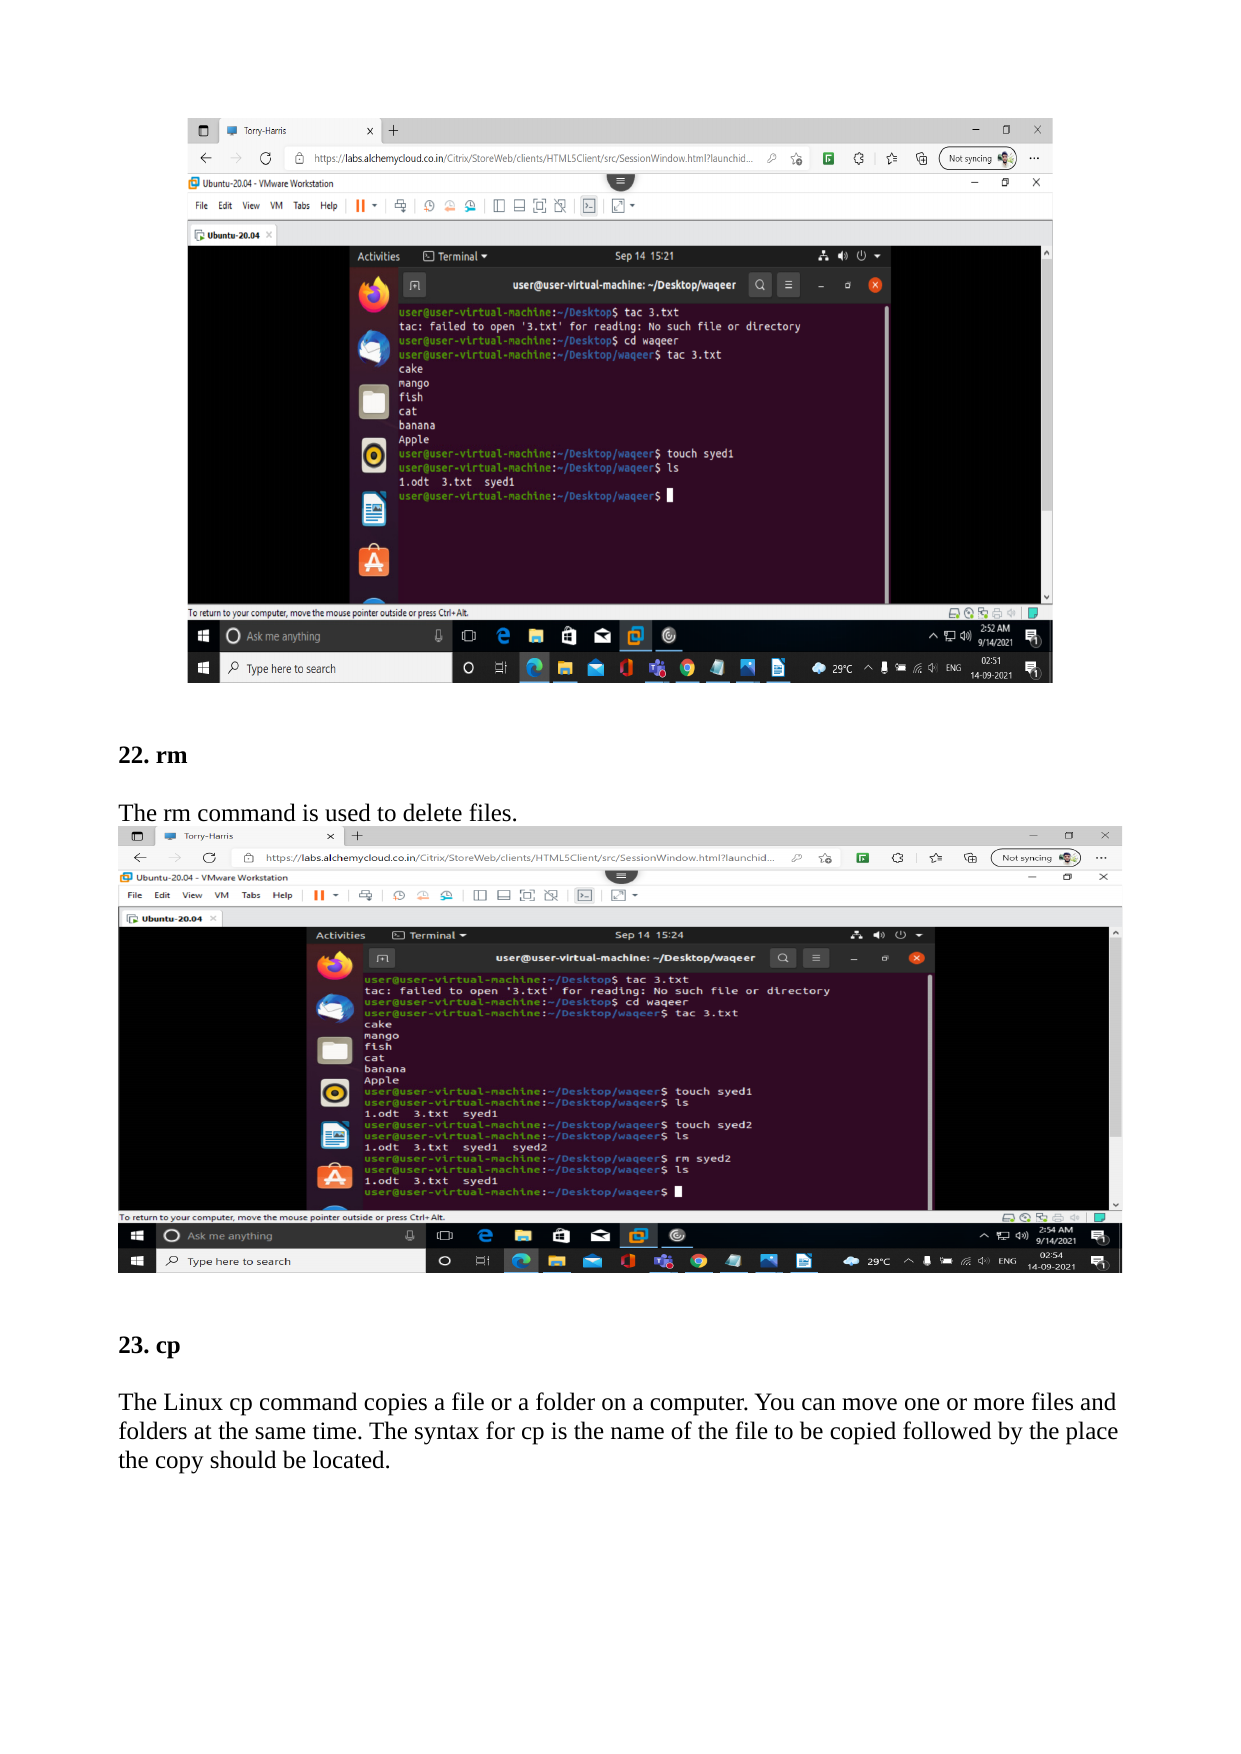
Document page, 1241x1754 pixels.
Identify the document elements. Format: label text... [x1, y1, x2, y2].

text 23. cp [118, 1330, 1122, 1359]
text The rm command is used to delete files. [118, 798, 1122, 826]
picture [187, 118, 1053, 683]
text 22. rm [118, 740, 1122, 769]
text The Linux cp command copies a file or a folder on a computer. You can move one or more files and folders at the same time. The syntax for cp is the name of the file to be copied followed by the place the copy should be located. [118, 1387, 1122, 1474]
picture [118, 826, 1123, 1273]
